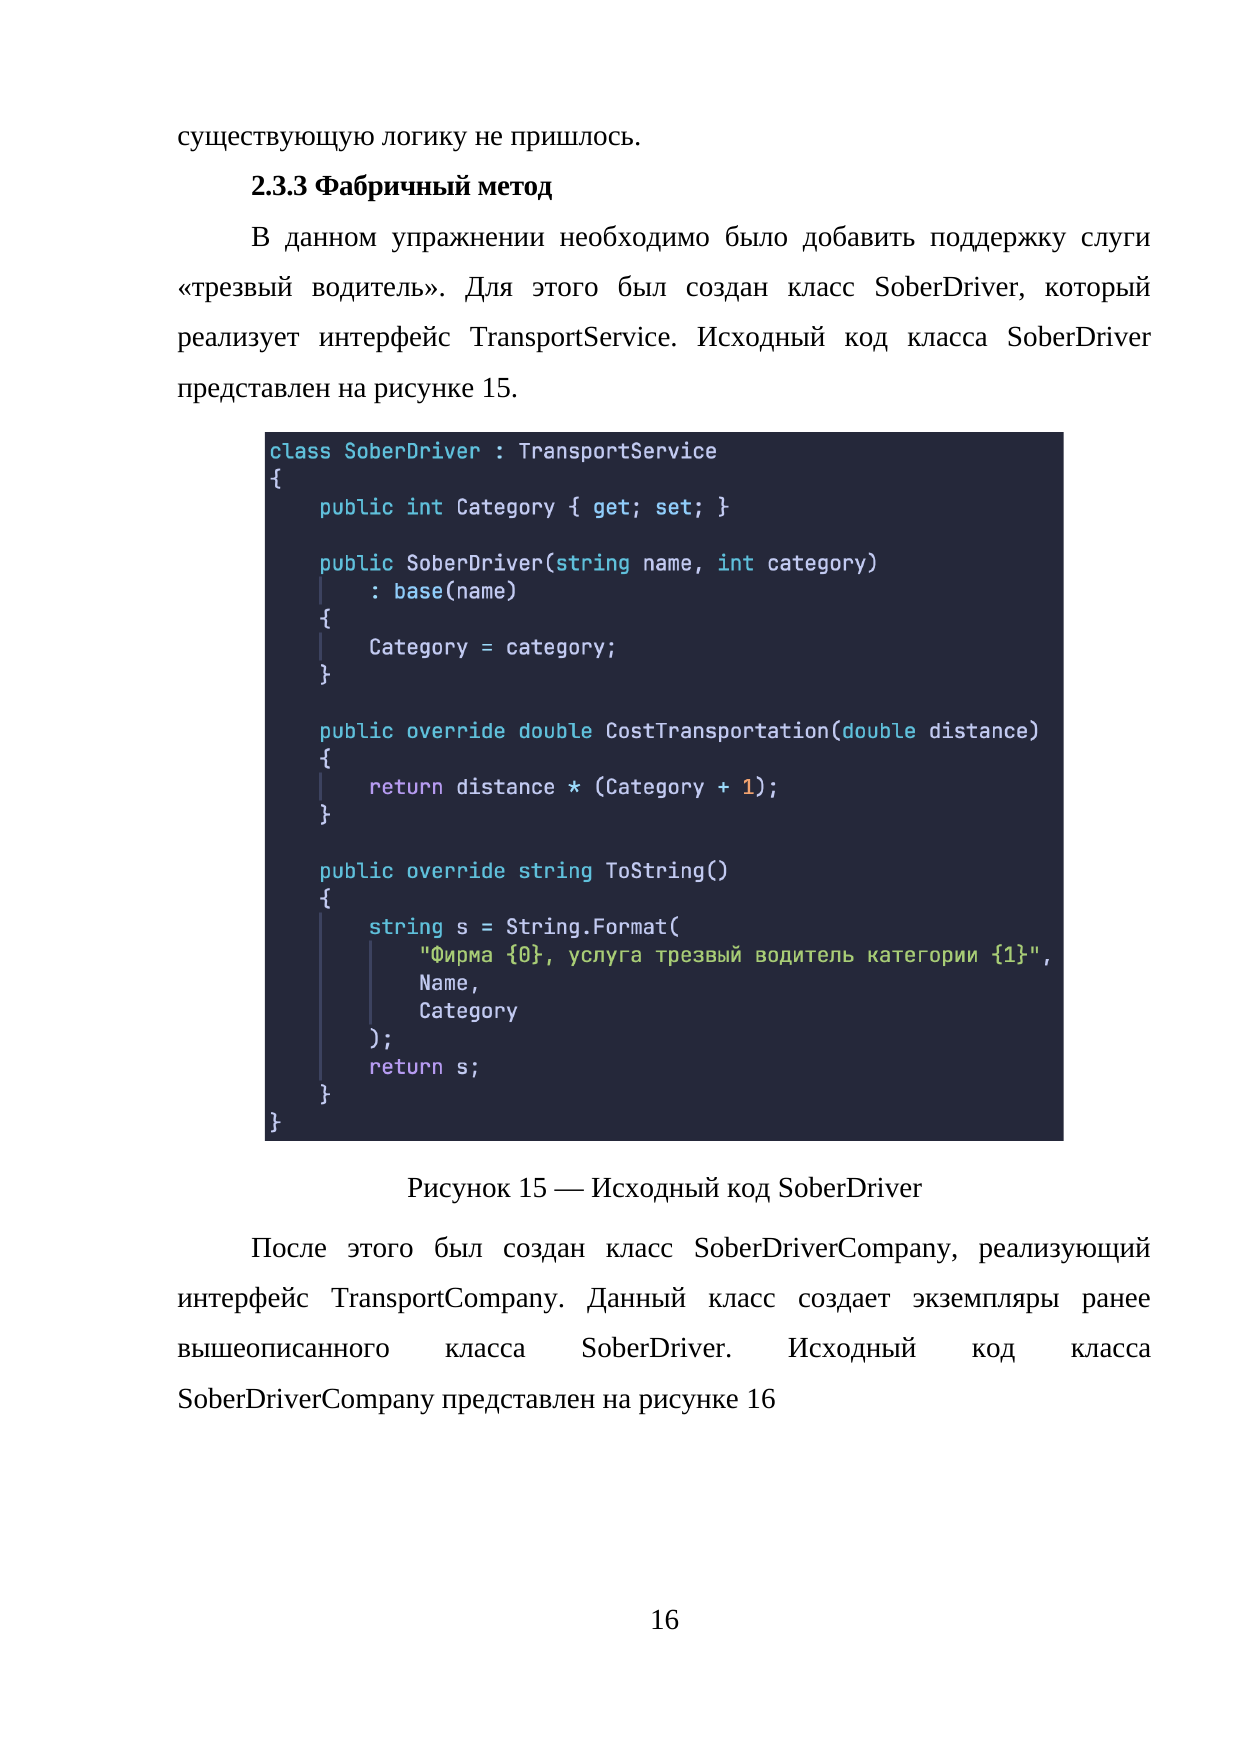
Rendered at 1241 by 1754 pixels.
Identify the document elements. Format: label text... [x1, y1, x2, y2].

picture [264, 432, 1064, 1141]
text В данном упражнении необходимо было добавить поддержку слуги «трезвый водитель». Для этого был создан класс SoberDriver, который реализует интерфейс TransportService. Исходный код класса SoberDriver представлен на рисунке 15. [177, 219, 1152, 403]
subtitle Фабричный метод [177, 168, 1152, 202]
text Рисунок 15 — Исходный код SoberDriver [177, 432, 1152, 1204]
text После этого был создан класс SoberDriverCompany, реализующий интерфейс TransportCompany. Данный класс создает экземпляры ранее вышеописанного класса SoberDriver. Исходный код класса SoberDriverCompany представлен на рисунке 16 [177, 1230, 1152, 1414]
text существующую логику не пришлось. [177, 118, 1152, 152]
